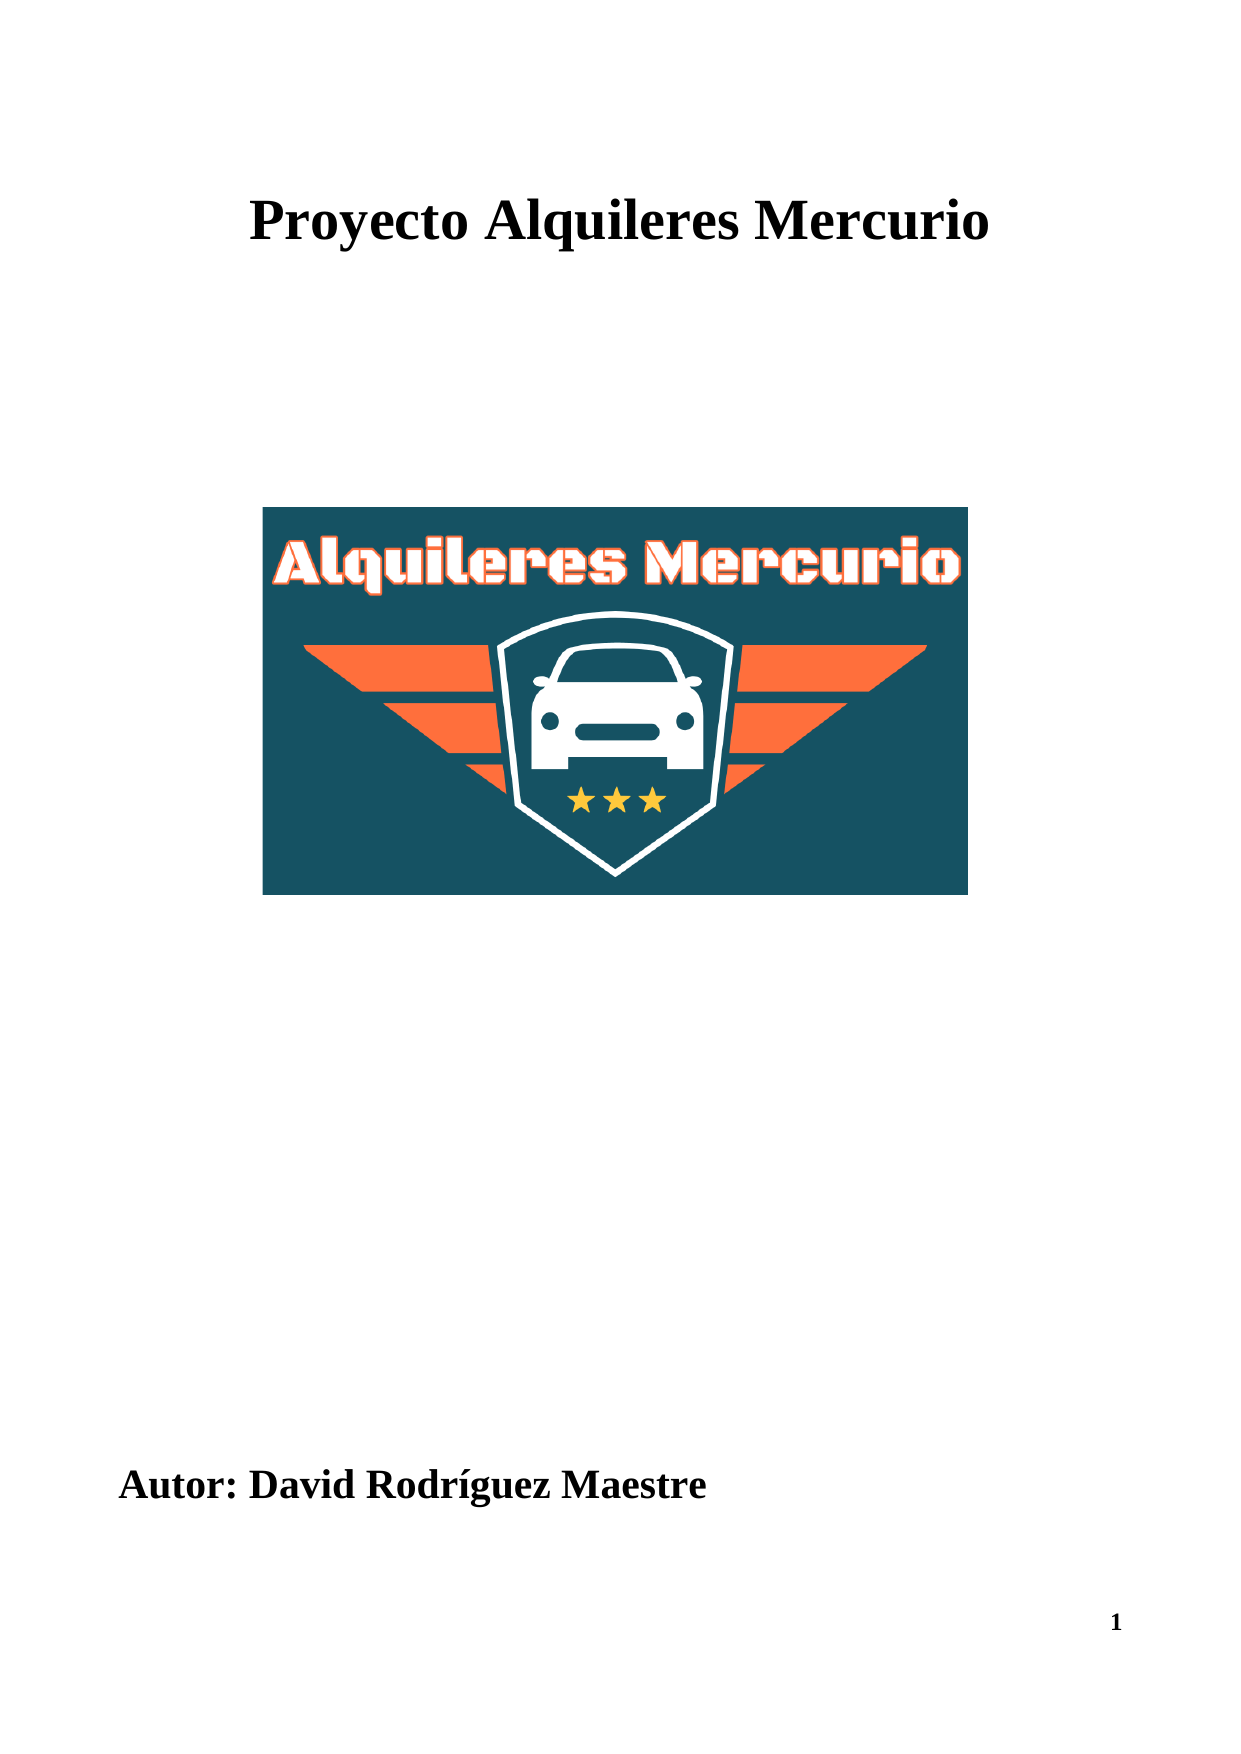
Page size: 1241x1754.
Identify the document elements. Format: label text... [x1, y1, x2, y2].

picture [262, 507, 968, 895]
text Autor: David Rodríguez Maestre [118, 1460, 1122, 1508]
text Proyecto Alquileres Mercurio [118, 185, 1122, 252]
